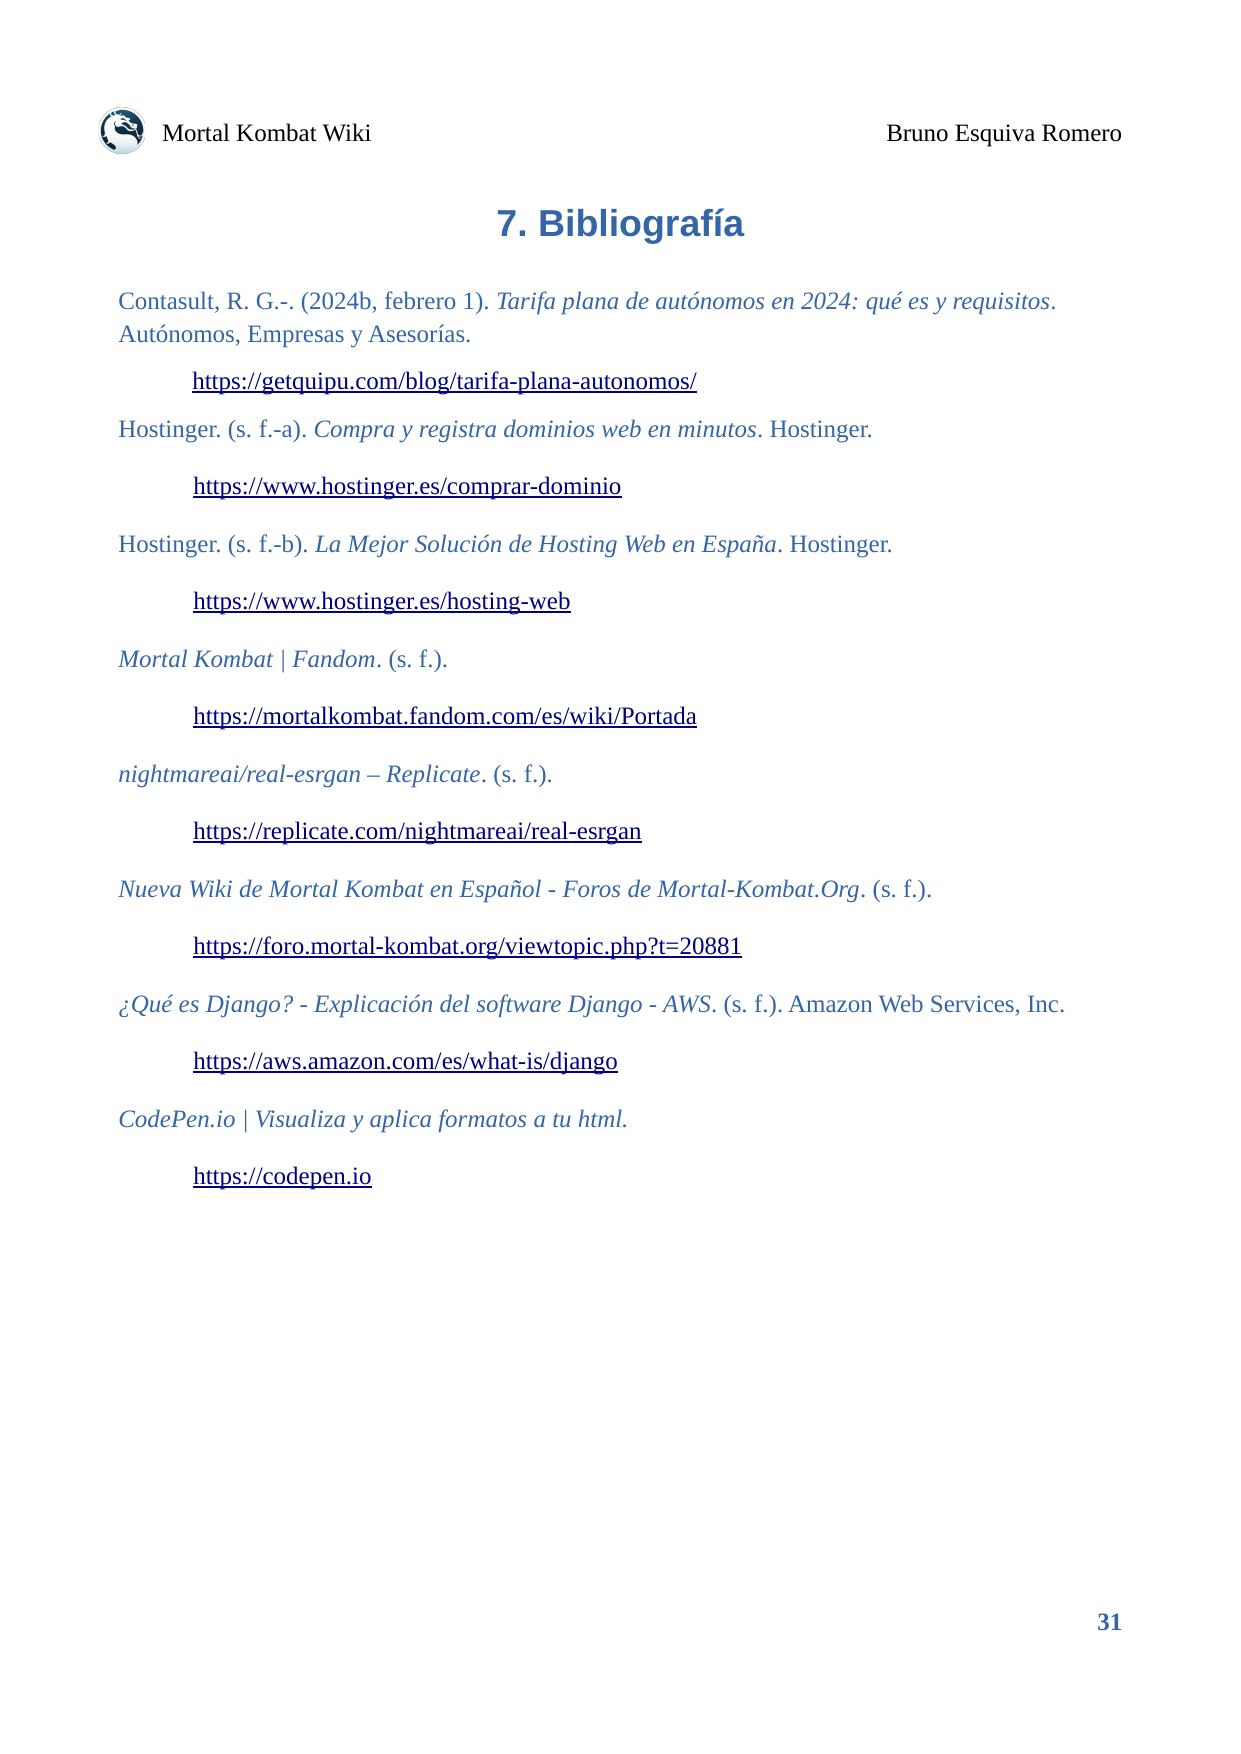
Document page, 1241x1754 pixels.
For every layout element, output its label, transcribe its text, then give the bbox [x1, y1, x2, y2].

subtitle 7. Bibliografía [118, 201, 1122, 244]
text nightmareai/real-esrgan – Replicate. (s. f.). [118, 759, 1122, 788]
text https://codepen.io [118, 1161, 1122, 1190]
text https://getquipu.com/blog/tarifa-plana-autonomos/ [118, 366, 1122, 395]
picture [98, 107, 145, 154]
text https://replicate.com/nightmareai/real-esrgan [118, 816, 1122, 845]
text Mortal Kombat | Fandom. (s. f.). [118, 644, 1122, 673]
text ¿Qué es Django? - Explicación del software Django - AWS. (s. f.). Amazon Web Services, Inc. https://aws.amazon.com/es/what-is/django [118, 989, 1122, 1075]
text Hostinger. (s. f.-a). Compra y registra dominios web en minutos. Hostinger. https://www.hostinger.es/comprar-dominio [118, 414, 1122, 500]
text Nueva Wiki de Mortal Kombat en Español - Foros de Mortal-Kombat.Org. (s. f.). https://foro.mortal-kombat.org/viewtopic.php?t=20881 [118, 874, 1122, 960]
text CodePen.io | Visualiza y aplica formatos a tu html. [118, 1104, 1122, 1133]
text https://mortalkombat.fandom.com/es/wiki/Portada [118, 701, 1122, 730]
text Hostinger. (s. f.-b). La Mejor Solución de Hosting Web en España. Hostinger. https://www.hostinger.es/hosting-web [118, 529, 1122, 615]
text Contasult, R. G.-. (2024b, febrero 1). Tarifa plana de autónomos en 2024: qué es y requisitos. Autónomos, Empresas y Asesorías. [118, 286, 1122, 347]
